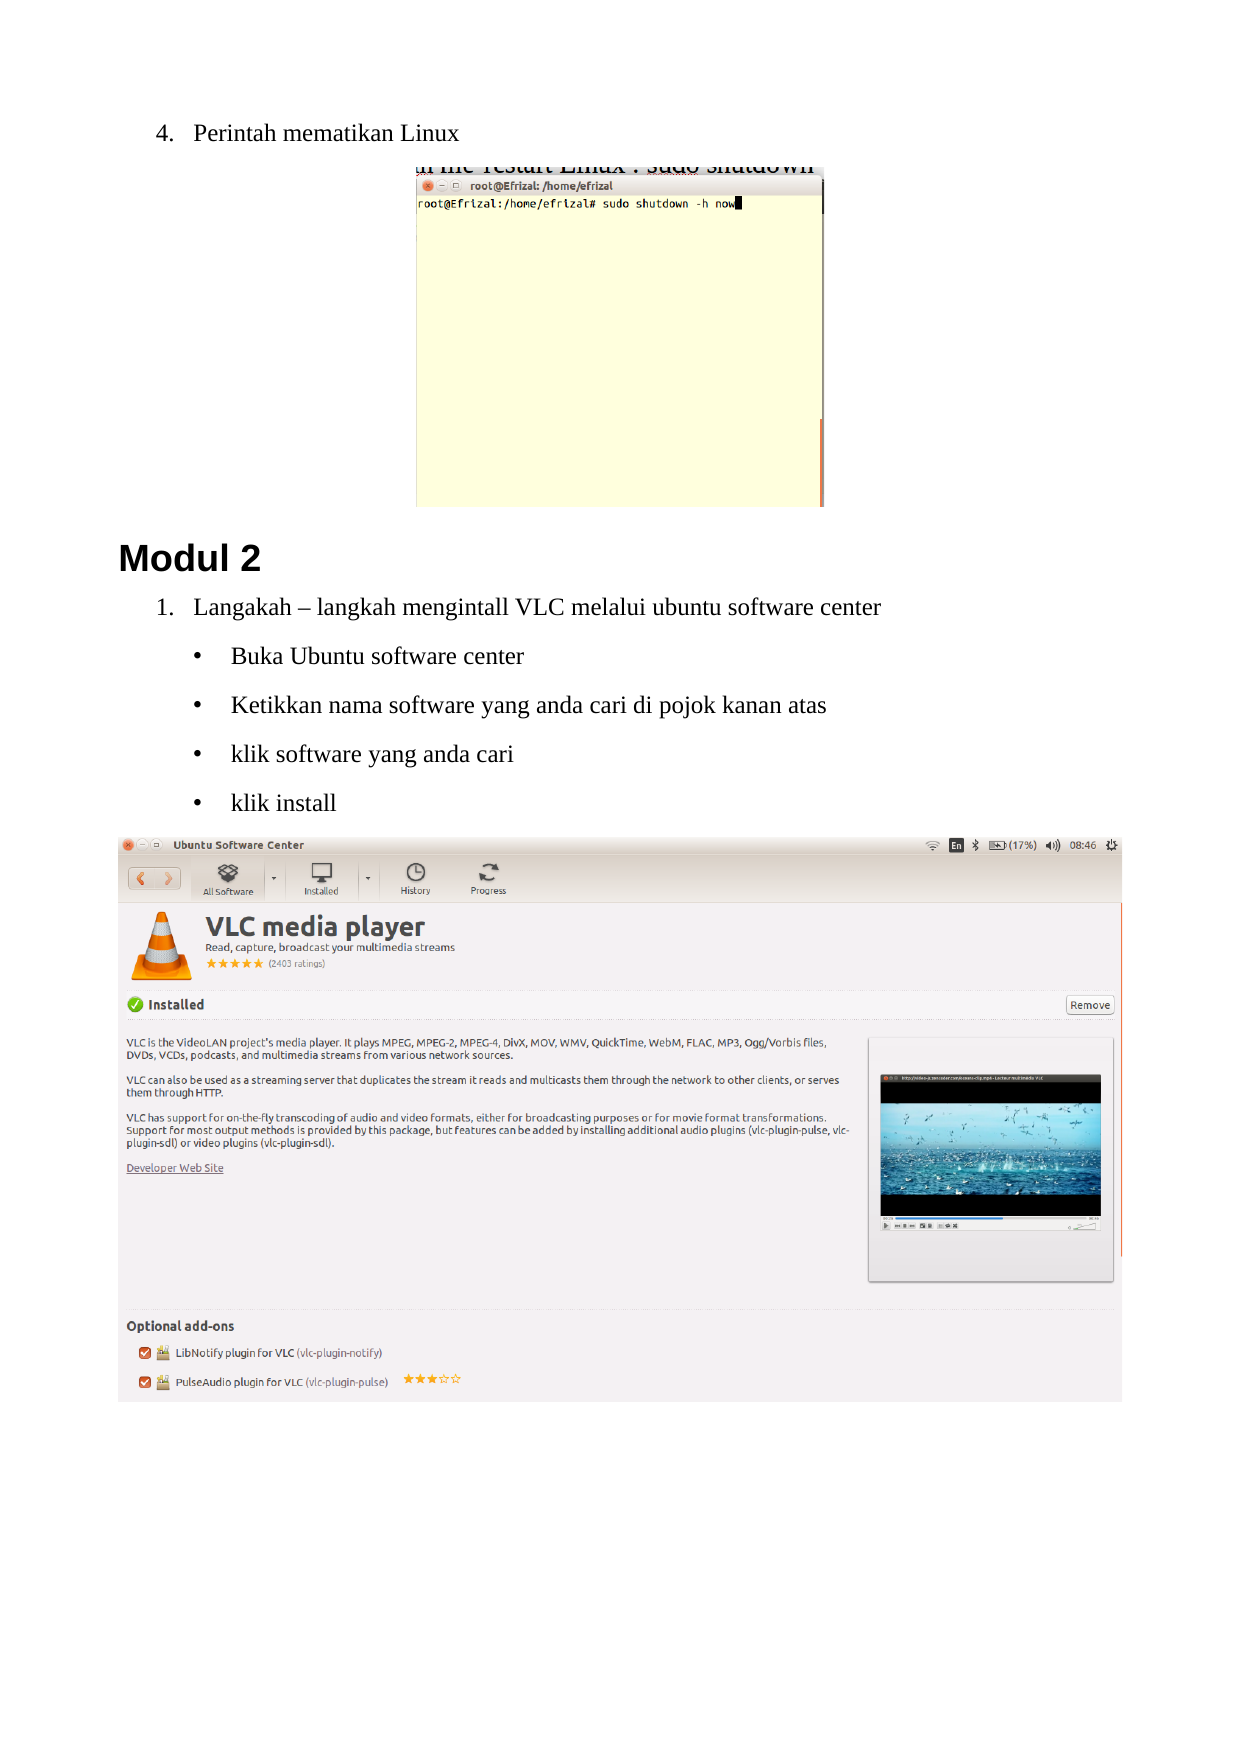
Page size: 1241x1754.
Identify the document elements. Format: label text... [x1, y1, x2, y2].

subtitle Modul 2 [118, 536, 1122, 579]
list Buka Ubuntu software center [193, 641, 1122, 669]
list klik software yang anda cari [193, 739, 1122, 768]
list Ketikkan nama software yang anda cari di pojok kanan atas [193, 690, 1122, 719]
list Perintah mematikan Linux [156, 118, 1122, 147]
list Langakah – langkah mengintall VLC melalui ubuntu software center [156, 592, 1122, 621]
list klik install [193, 788, 1122, 817]
picture [416, 167, 825, 507]
picture [118, 837, 1123, 1402]
